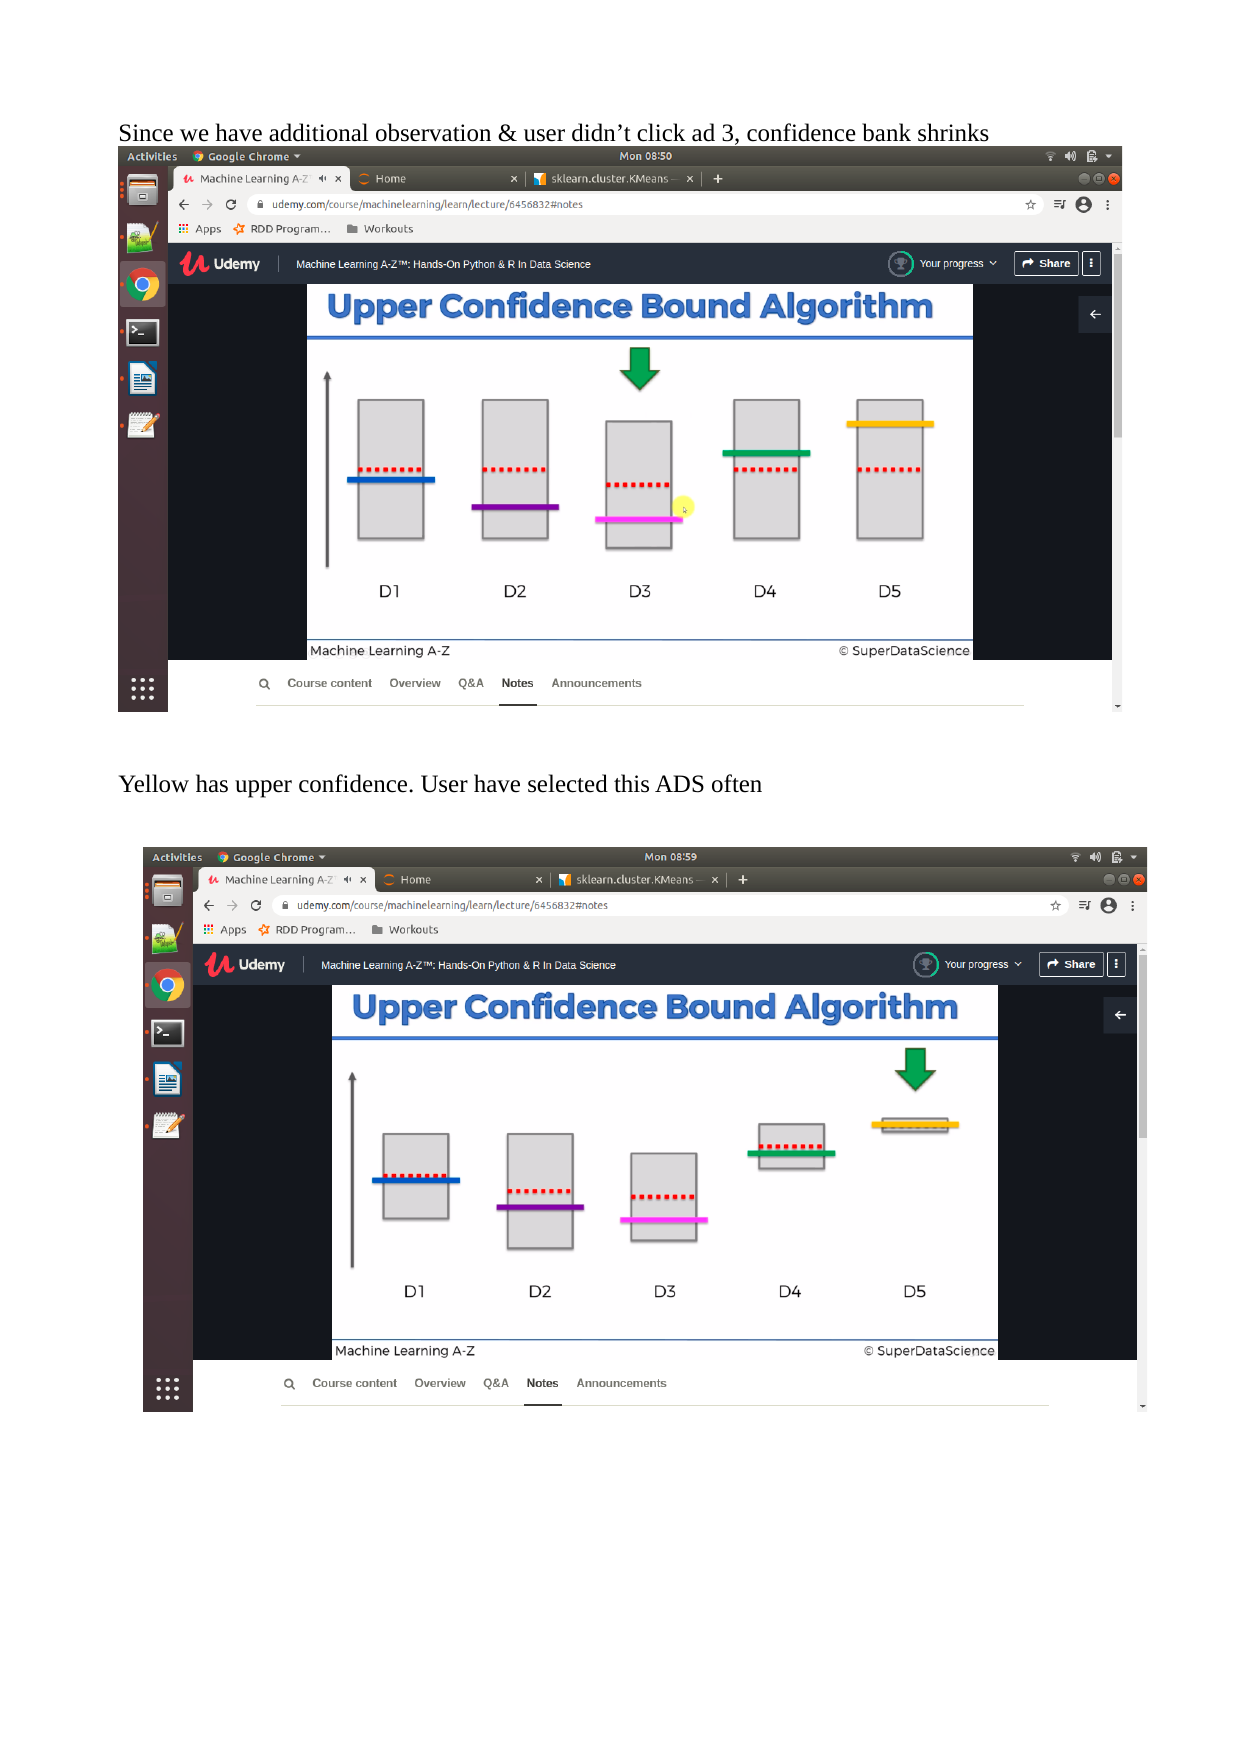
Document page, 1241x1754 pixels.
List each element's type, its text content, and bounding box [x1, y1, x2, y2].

text Since we have additional observation & user didn’t click ad 3, confidence bank shrinks [118, 118, 1122, 146]
picture [143, 847, 1148, 1412]
text Yellow has upper confidence. User have selected this ADS often [118, 769, 1122, 797]
picture [118, 146, 1123, 712]
